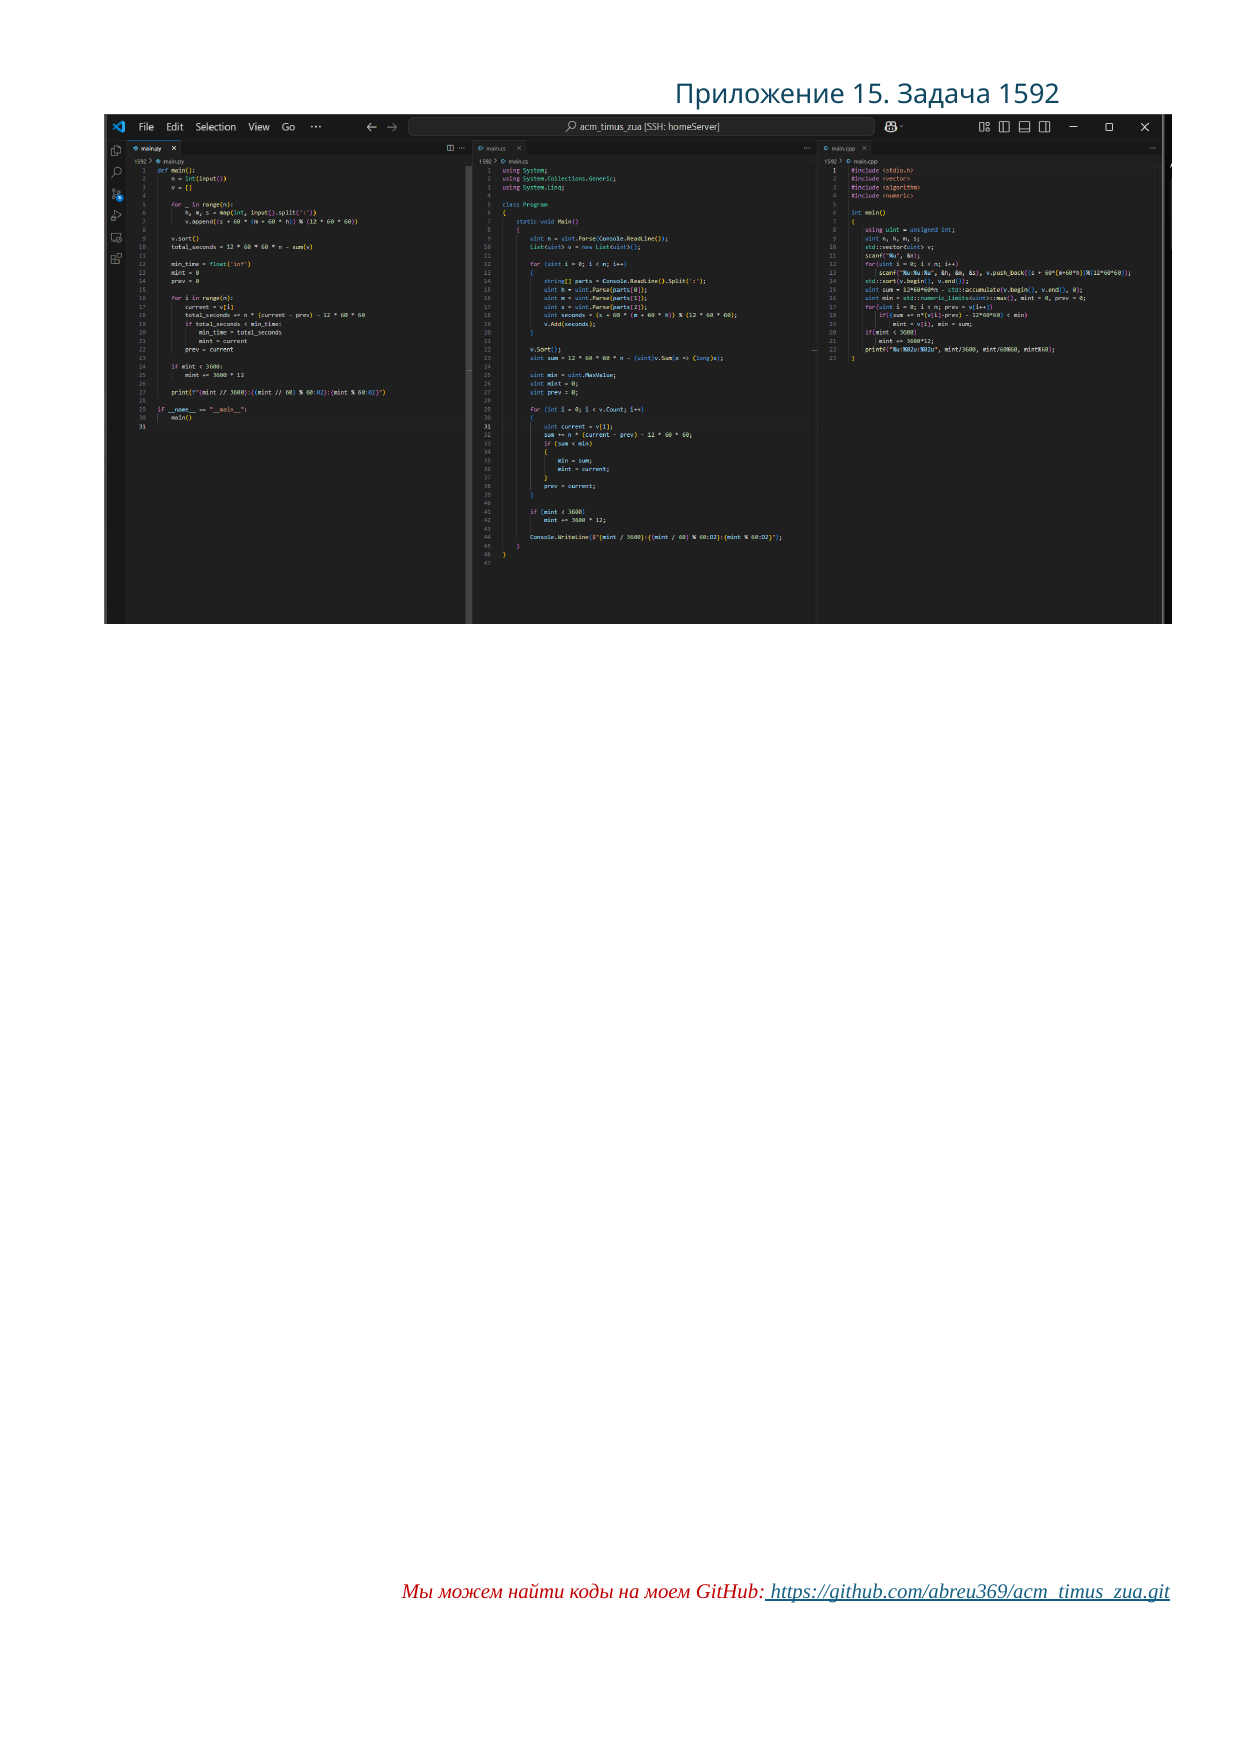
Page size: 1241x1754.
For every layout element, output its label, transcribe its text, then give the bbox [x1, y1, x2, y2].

subtitle Приложение 15. Задача 1592 [186, 75, 1060, 112]
text Мы можем найти коды на моем GitHub: https://github.com/abreu369/acm_timus_zua.git [75, 1578, 1172, 1603]
